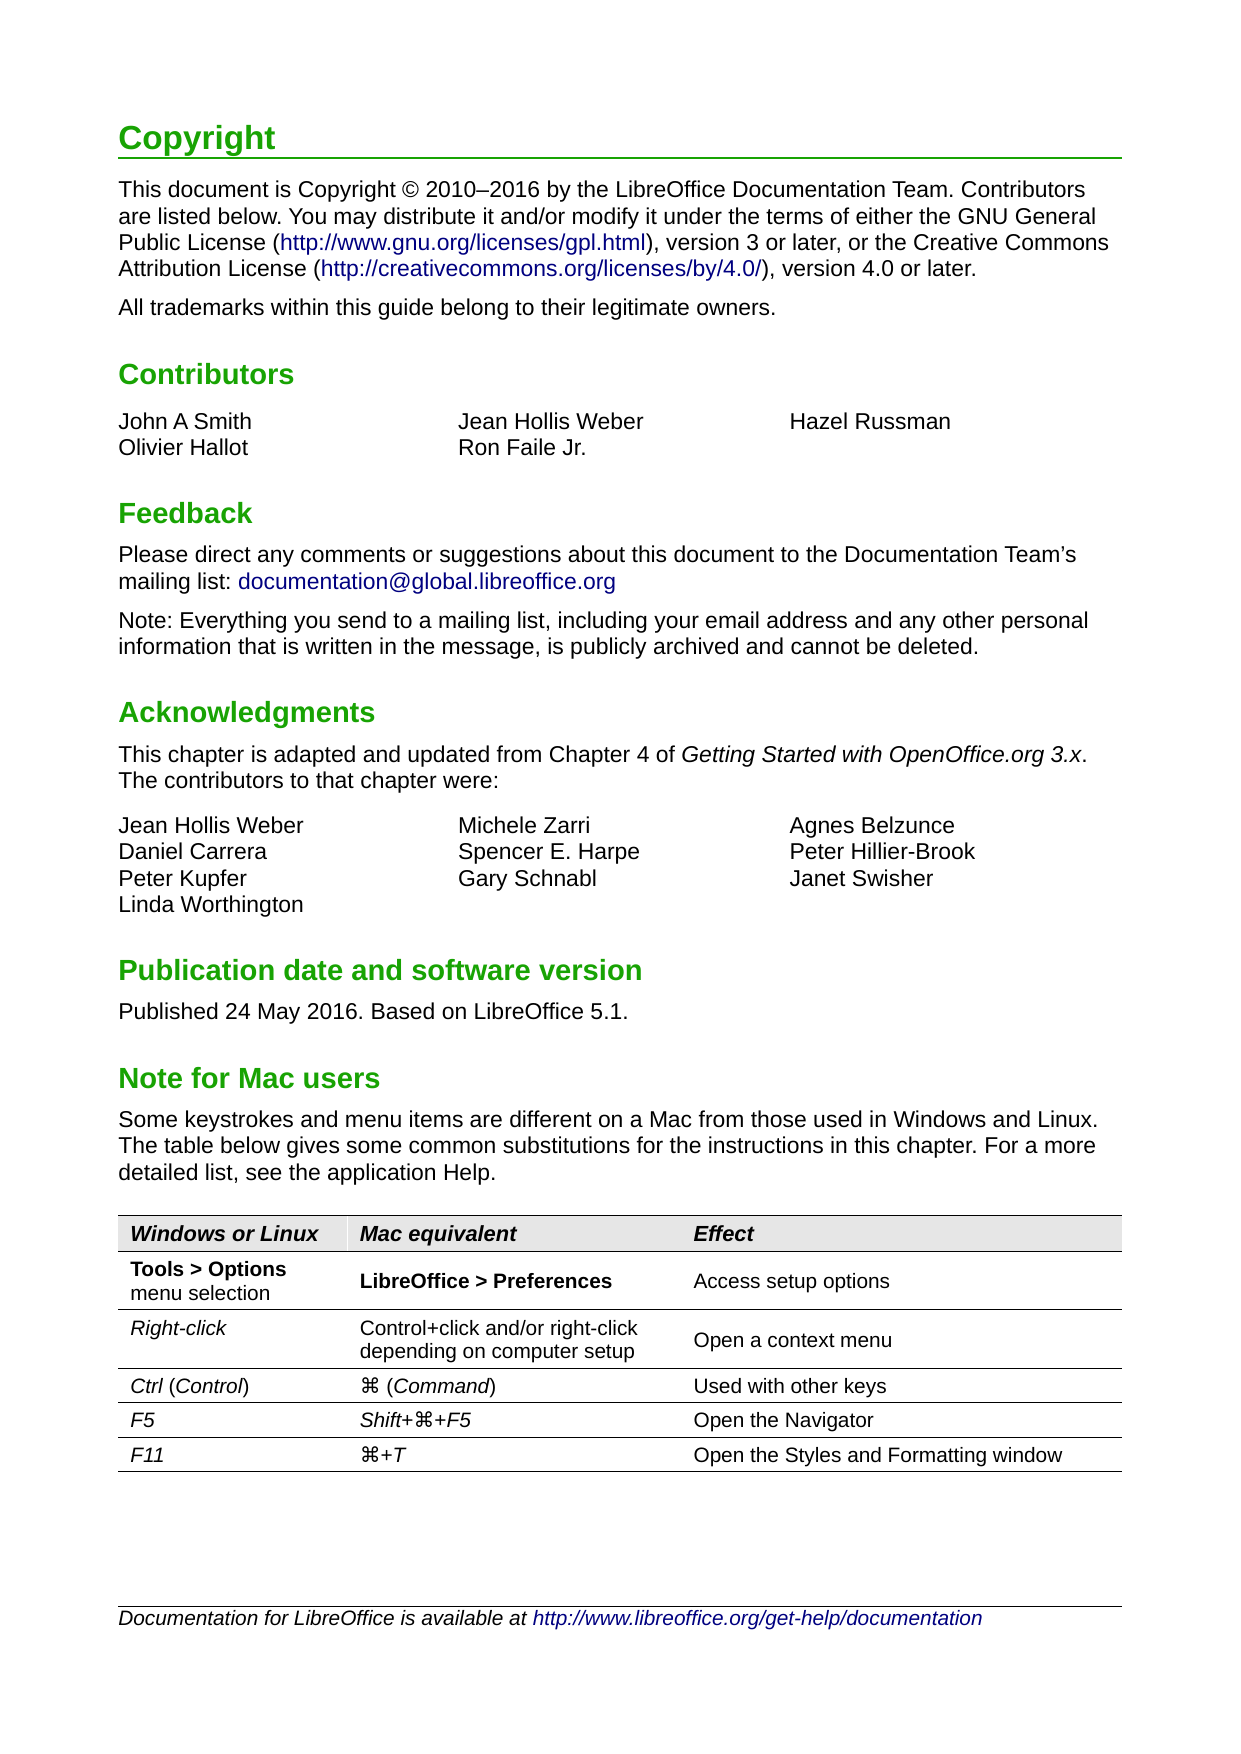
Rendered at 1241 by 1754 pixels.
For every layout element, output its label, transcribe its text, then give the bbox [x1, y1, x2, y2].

table_cell F11 [118, 1438, 347, 1471]
table_cell Gary Schnabl [458, 865, 789, 891]
table_cell Open a context menu [681, 1310, 1122, 1368]
table_header Hazel Russman [789, 408, 1122, 434]
table_cell LibreOffice > Preferences [348, 1252, 681, 1309]
table_cell [458, 891, 789, 917]
table_header Mac equivalent [348, 1216, 681, 1251]
table_cell Janet Swisher [789, 865, 1122, 891]
table_header Jean Hollis Weber [458, 408, 789, 434]
table_cell Peter Hillier-Brook [789, 838, 1122, 865]
table_cell Ctrl (Control) [118, 1369, 347, 1402]
table_header Windows or Linux [118, 1216, 347, 1251]
table_header Effect [681, 1216, 1122, 1251]
table_cell Tools > Options menu selection [118, 1252, 347, 1309]
table_cell Spencer E. Harpe [458, 838, 789, 865]
table_header Jean Hollis Weber [118, 812, 458, 838]
text This chapter is adapted and updated from Chapter 4 of Getting Started with OpenOffice.org 3.x. The contributors to that chapter were: [118, 741, 1122, 793]
table_header Michele Zarri [458, 812, 789, 838]
text Please direct any comments or suggestions about this document to the Documentation Team’s mailing list: documentation@global.libreoffice.org [118, 541, 1122, 594]
subtitle Note for Mac users [118, 1061, 1122, 1094]
table_cell Right-click [118, 1310, 347, 1368]
subtitle Feedback [118, 496, 1122, 530]
text This document is Copyright © 2010–2016 by the LibreOffice Documentation Team. Contributors are listed below. You may distribute it and/or modify it under the terms of either the GNU General Public License (http://www.gnu.org/licenses/gpl.html), version 3 or later, or the Creative Commons Attribution License (http://creativecommons.org/licenses/by/4.0/), version 4.0 or later. [118, 176, 1122, 282]
text Note: Everything you send to a mailing list, including your email address and any other personal information that is written in the message, is publicly archived and cannot be deleted. [118, 607, 1122, 659]
subtitle Contributors [118, 357, 1122, 390]
table_cell ⌘ (Command) [348, 1369, 681, 1402]
table_cell [789, 891, 1122, 917]
table_header John A Smith [118, 408, 458, 434]
table_cell Daniel Carrera [118, 838, 458, 865]
subtitle Copyright [118, 118, 1122, 157]
table_cell [789, 434, 1122, 461]
table_cell Ron Faile Jr. [458, 434, 789, 461]
table_cell Shift+⌘+F5 [348, 1403, 681, 1437]
table_cell F5 [118, 1403, 347, 1437]
table_header Agnes Belzunce [789, 812, 1122, 838]
table_cell Used with other keys [681, 1369, 1122, 1402]
table_cell Control+click and/or right-click depending on computer setup [348, 1310, 681, 1368]
table_cell Open the Navigator [681, 1403, 1122, 1437]
subtitle Acknowledgments [118, 696, 1122, 729]
table_cell Linda Worthington [118, 891, 458, 917]
table_cell Access setup options [681, 1252, 1122, 1309]
text Published 24 May 2016. Based on LibreOffice 5.1. [118, 998, 1122, 1024]
table_cell Peter Kupfer [118, 865, 458, 891]
subtitle Publication date and software version [118, 953, 1122, 986]
table_cell Olivier Hallot [118, 434, 458, 461]
text All trademarks within this guide belong to their legitimate owners. [118, 294, 1122, 321]
table_cell ⌘+T [348, 1438, 681, 1471]
table_cell Open the Styles and Formatting window [681, 1438, 1122, 1471]
text Some keystrokes and menu items are different on a Mac from those used in Windows and Linux. The table below gives some common substitutions for the instructions in this chapter. For a more detailed list, see the application Help. [118, 1106, 1122, 1185]
